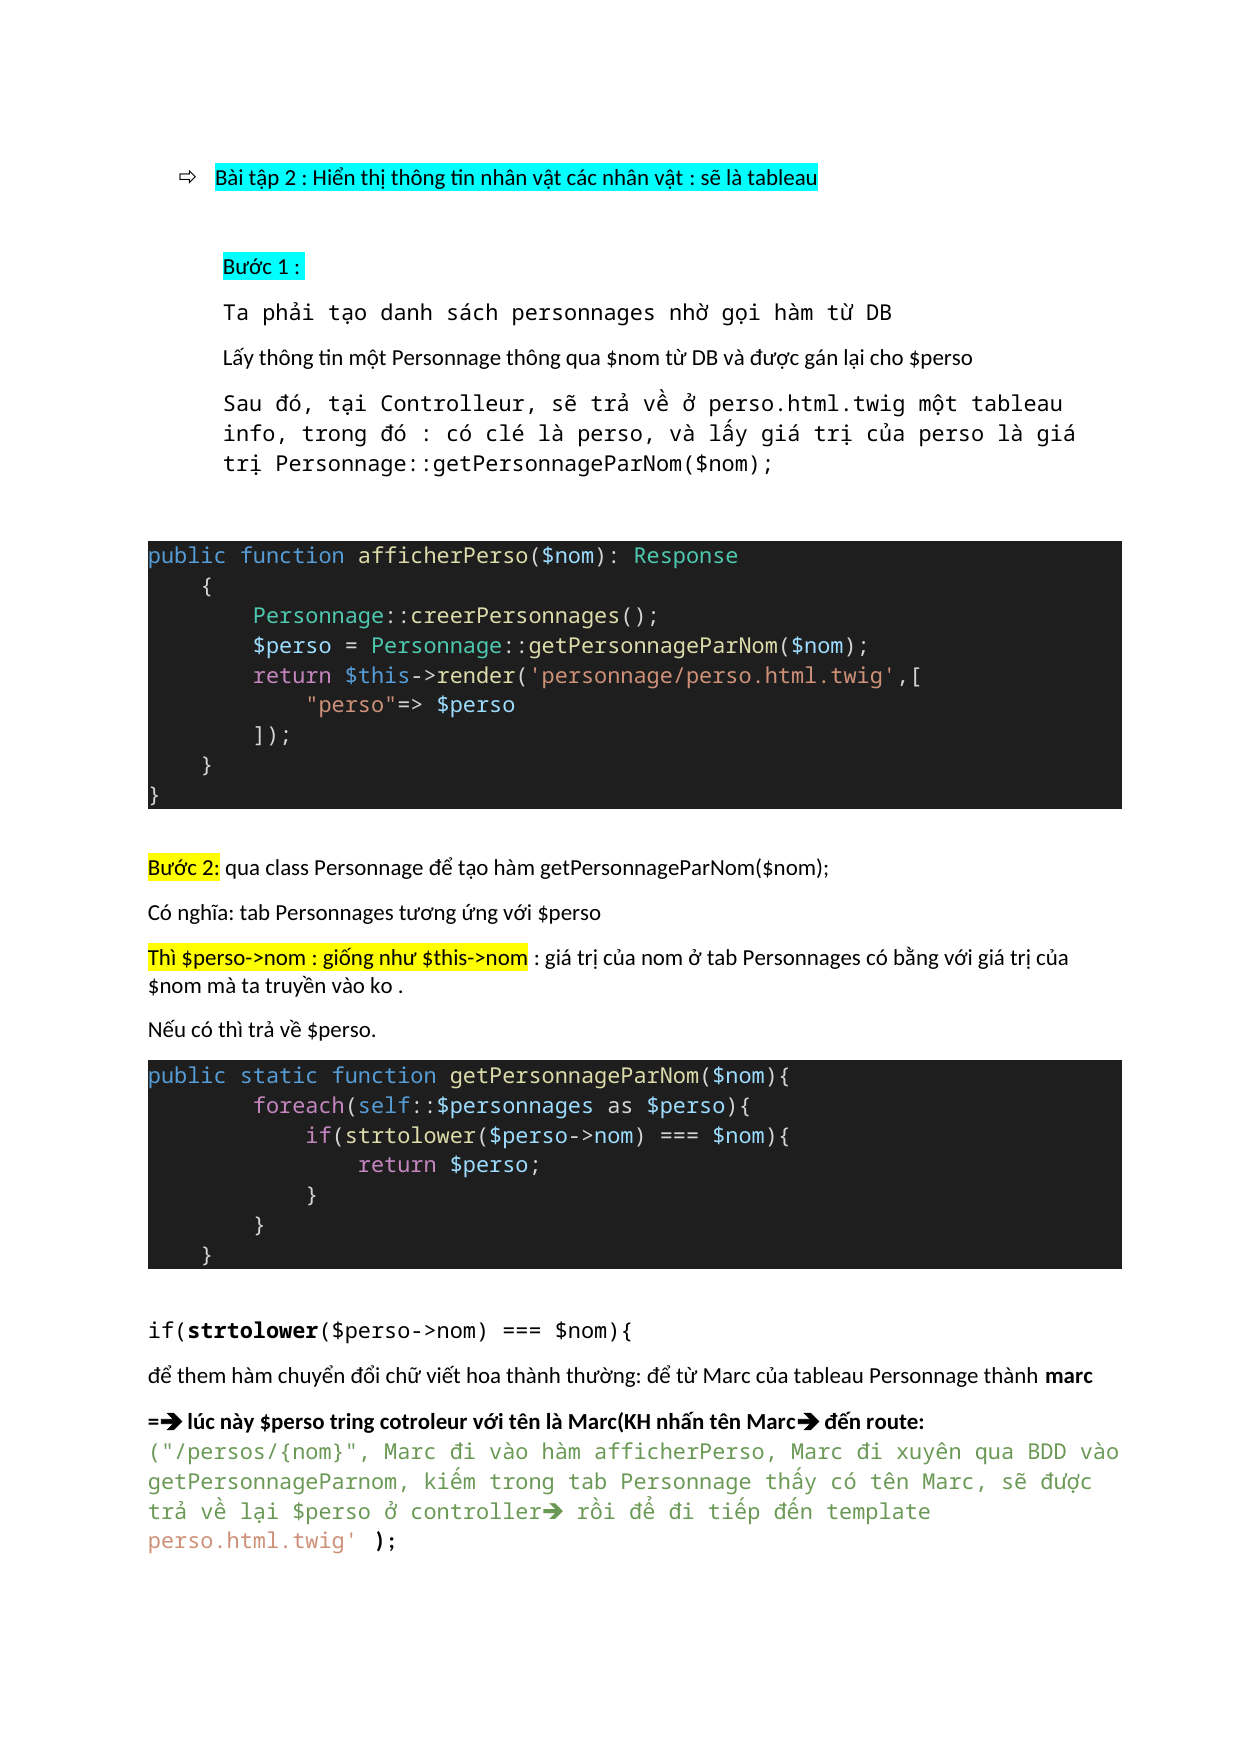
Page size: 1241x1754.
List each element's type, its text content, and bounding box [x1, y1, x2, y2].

list Bước 1 : [223, 252, 1122, 280]
text $perso = Personnage::getPersonnageParNom($nom); [148, 630, 1122, 660]
text Có nghĩa: tab Personnages tương ứng với $perso [148, 898, 1122, 926]
text để them hàm chuyển đổi chữ viết hoa thành thường: để từ Marc của tableau Personnage thành marc [148, 1362, 1122, 1389]
list Ta phải tạo danh sách personnages nhờ gọi hàm từ DB [223, 297, 1122, 327]
text if(strtolower($perso->nom) === $nom){ [148, 1315, 1122, 1345]
list Lấy thông tin một Personnage thông qua $nom từ DB và được gán lại cho $perso [223, 343, 1122, 371]
text Bước 2: qua class Personnage để tạo hàm getPersonnageParNom($nom); [148, 853, 1122, 881]
text } [148, 749, 1122, 779]
text } [148, 1209, 1122, 1239]
text if(strtolower($perso->nom) === $nom){ [148, 1120, 1122, 1149]
list Bài tập 2 : Hiển thị thông tin nhân vật các nhân vật : sẽ là tableau [177, 163, 1122, 191]
text public static function getPersonnageParNom($nom){ [148, 1060, 1122, 1090]
text Nếu có thì trả về $perso. [148, 1015, 1122, 1043]
text foreach(self::$personnages as $perso){ [148, 1090, 1122, 1120]
text } [148, 779, 1122, 809]
text ]); [148, 719, 1122, 749]
text return $perso; [148, 1149, 1122, 1179]
text } [148, 1179, 1122, 1209]
text { [148, 570, 1122, 600]
text = lúc này $perso tring cotroleur với tên là Marc(KH nhấn tên Marc đến route: ("/persos/{nom}", Marc đi vào hàm afficherPerso, Marc đi xuyên qua BDD vào getPersonnageParnom, kiếm trong tab Personnage thấy có tên Marc, sẽ được trả về lại $perso ở controller rồi để đi tiếp đến template perso.html.twig' ) ; [148, 1406, 1122, 1555]
text } [148, 1239, 1122, 1269]
text return $this->render('personnage/perso.html.twig',[ [148, 660, 1122, 689]
text Personnage::creerPersonnages(); [148, 600, 1122, 630]
list Sau đó, tại Controlleur, sẽ trả về ở perso.html.twig một tableau info, trong đó : có clé là perso, và lấy giá trị của perso là giá trị Personnage::getPersonnageParNom($nom); [223, 388, 1122, 477]
text "perso"=> $perso [148, 689, 1122, 719]
text Thì $perso->nom : giống như $this->nom : giá trị của nom ở tab Personnages có bằng với giá trị của $nom mà ta truyền vào ko . [148, 943, 1122, 999]
text public function afficherPerso($nom): Response [148, 541, 1122, 570]
